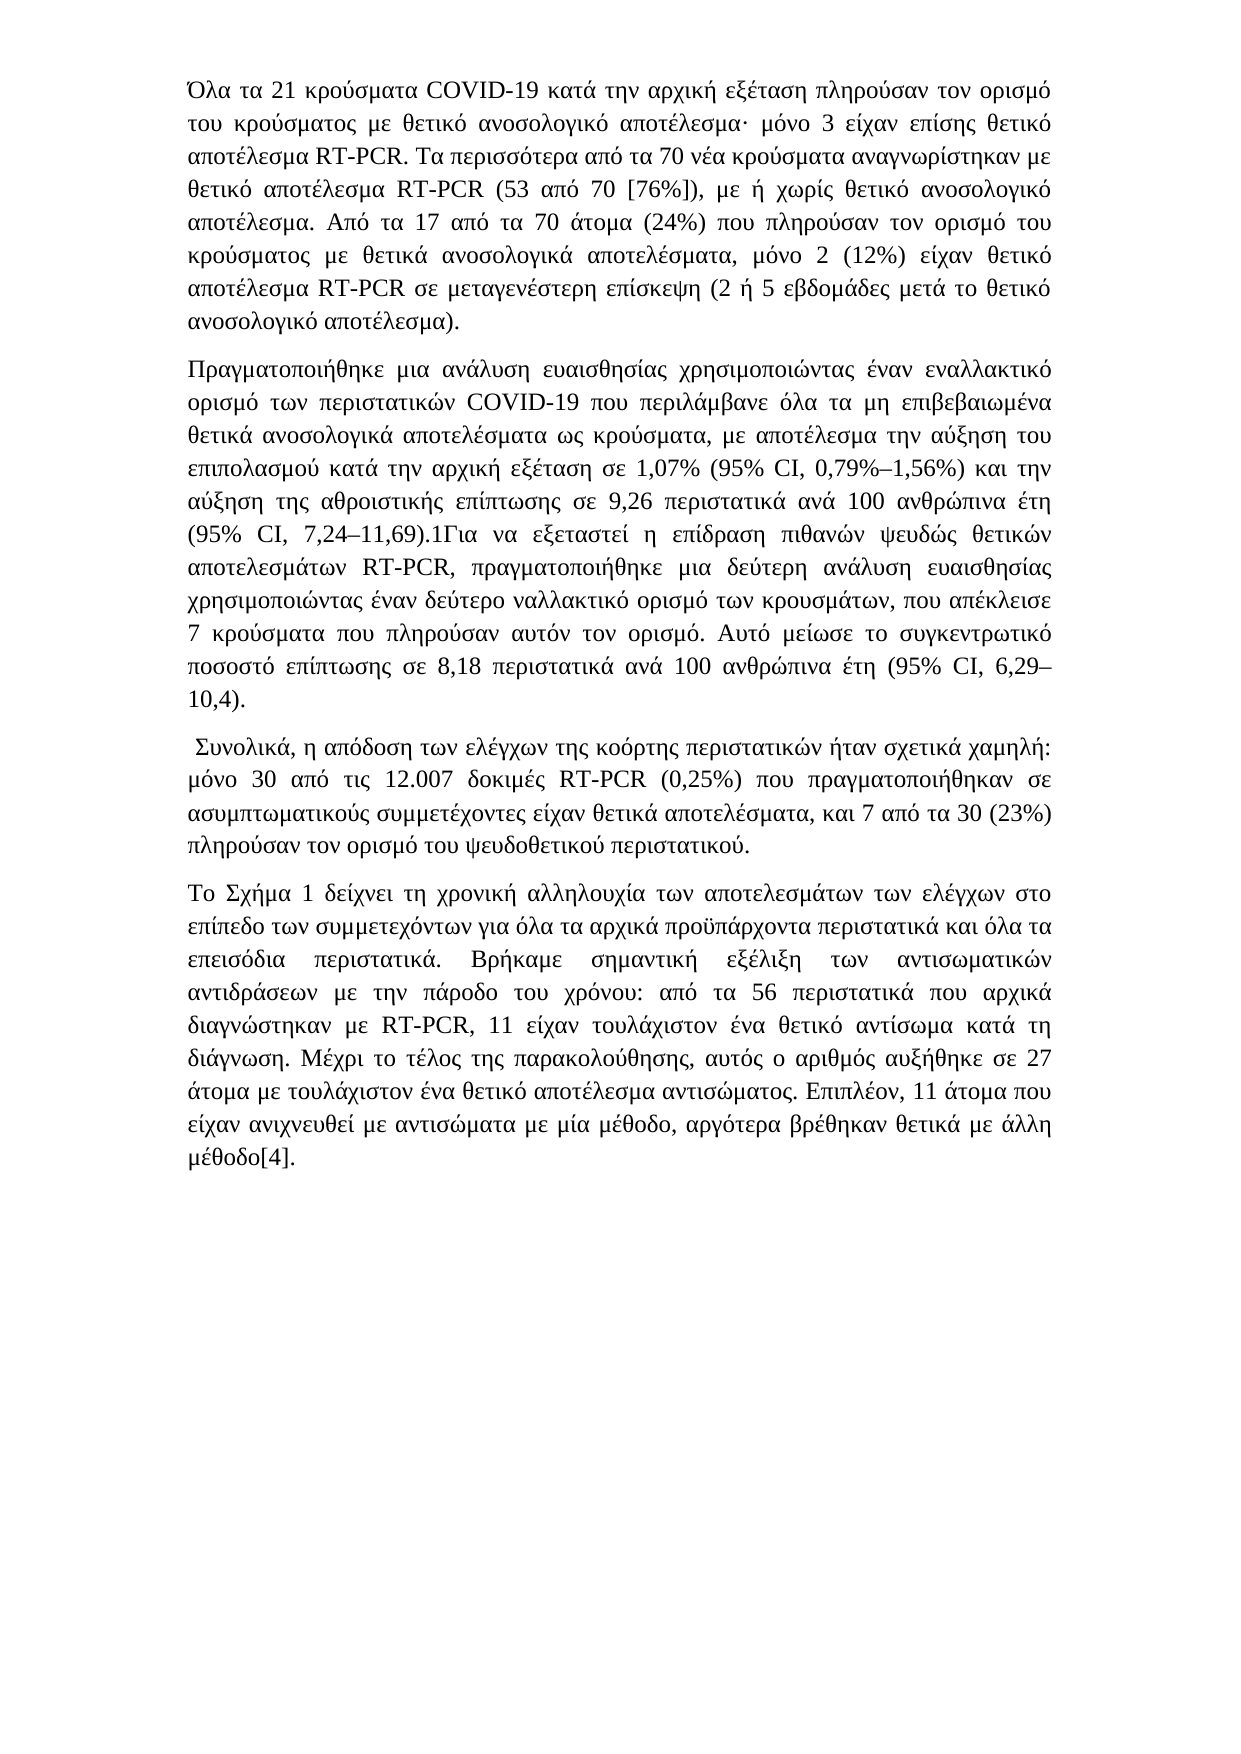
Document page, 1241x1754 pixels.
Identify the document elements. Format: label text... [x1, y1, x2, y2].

text Όλα τα 21 κρούσματα COVID-19 κατά την αρχική εξέταση πληρούσαν τον ορισμό του κρούσματος με θετικό ανοσολογικό αποτέλεσμα· μόνο 3 είχαν επίσης θετικό αποτέλεσμα RT-PCR. Τα περισσότερα από τα 70 νέα κρούσματα αναγνωρίστηκαν με θετικό αποτέλεσμα RT-PCR (53 από 70 [76%]), με ή χωρίς θετικό ανοσολογικό αποτέλεσμα. Από τα 17 από τα 70 άτομα (24%) που πληρούσαν τον ορισμό του κρούσματος με θετικά ανοσολογικά αποτελέσματα, μόνο 2 (12%) είχαν θετικό αποτέλεσμα RT-PCR σε μεταγενέστερη επίσκεψη (2 ή 5 εβδομάδες μετά το θετικό ανοσολογικό αποτέλεσμα). [187, 75, 1053, 335]
text Συνολικά, η απόδοση των ελέγχων της κοόρτης περιστατικών ήταν σχετικά χαμηλή: μόνο 30 από τις 12.007 δοκιμές RT-PCR (0,25%) που πραγματοποιήθηκαν σε ασυμπτωματικούς συμμετέχοντες είχαν θετικά αποτελέσματα, και 7 από τα 30 (23%) πληρούσαν τον ορισμό του ψευδοθετικού περιστατικού. [187, 732, 1053, 859]
text Πραγματοποιήθηκε μια ανάλυση ευαισθησίας χρησιμοποιώντας έναν εναλλακτικό ορισμό των περιστατικών COVID-19 που περιλάμβανε όλα τα μη επιβεβαιωμένα θετικά ανοσολογικά αποτελέσματα ως κρούσματα, με αποτέλεσμα την αύξηση του επιπολασμού κατά την αρχική εξέταση σε 1,07% (95% CI, 0,79%–1,56%) και την αύξηση της αθροιστικής επίπτωσης σε 9,26 περιστατικά ανά 100 ανθρώπινα έτη (95% CI, 7,24–11,69).1Για να εξεταστεί η επίδραση πιθανών ψευδώς θετικών αποτελεσμάτων RT-PCR, πραγματοποιήθηκε μια δεύτερη ανάλυση ευαισθησίας χρησιμοποιώντας έναν δεύτερο ναλλακτικό ορισμό των κρουσμάτων, που απέκλεισε 7 κρούσματα που πληρούσαν αυτόν τον ορισμό. Αυτό μείωσε το συγκεντρωτικό ποσοστό επίπτωσης σε 8,18 περιστατικά ανά 100 ανθρώπινα έτη (95% CI, 6,29–10,4). [187, 354, 1053, 713]
text Το Σχήμα 1 δείχνει τη χρονική αλληλουχία των αποτελεσμάτων των ελέγχων στο επίπεδο των συμμετεχόντων για όλα τα αρχικά προϋπάρχοντα περιστατικά και όλα τα επεισόδια περιστατικά. Βρήκαμε σημαντική εξέλιξη των αντισωματικών αντιδράσεων με την πάροδο του χρόνου: από τα 56 περιστατικά που αρχικά διαγνώστηκαν με RT-PCR, 11 είχαν τουλάχιστον ένα θετικό αντίσωμα κατά τη διάγνωση. Μέχρι το τέλος της παρακολούθησης, αυτός ο αριθμός αυξήθηκε σε 27 άτομα με τουλάχιστον ένα θετικό αποτέλεσμα αντισώματος. Επιπλέον, 11 άτομα που είχαν ανιχνευθεί με αντισώματα με μία μέθοδο, αργότερα βρέθηκαν θετικά με άλλη μέθοδο[4]. [187, 878, 1053, 1171]
